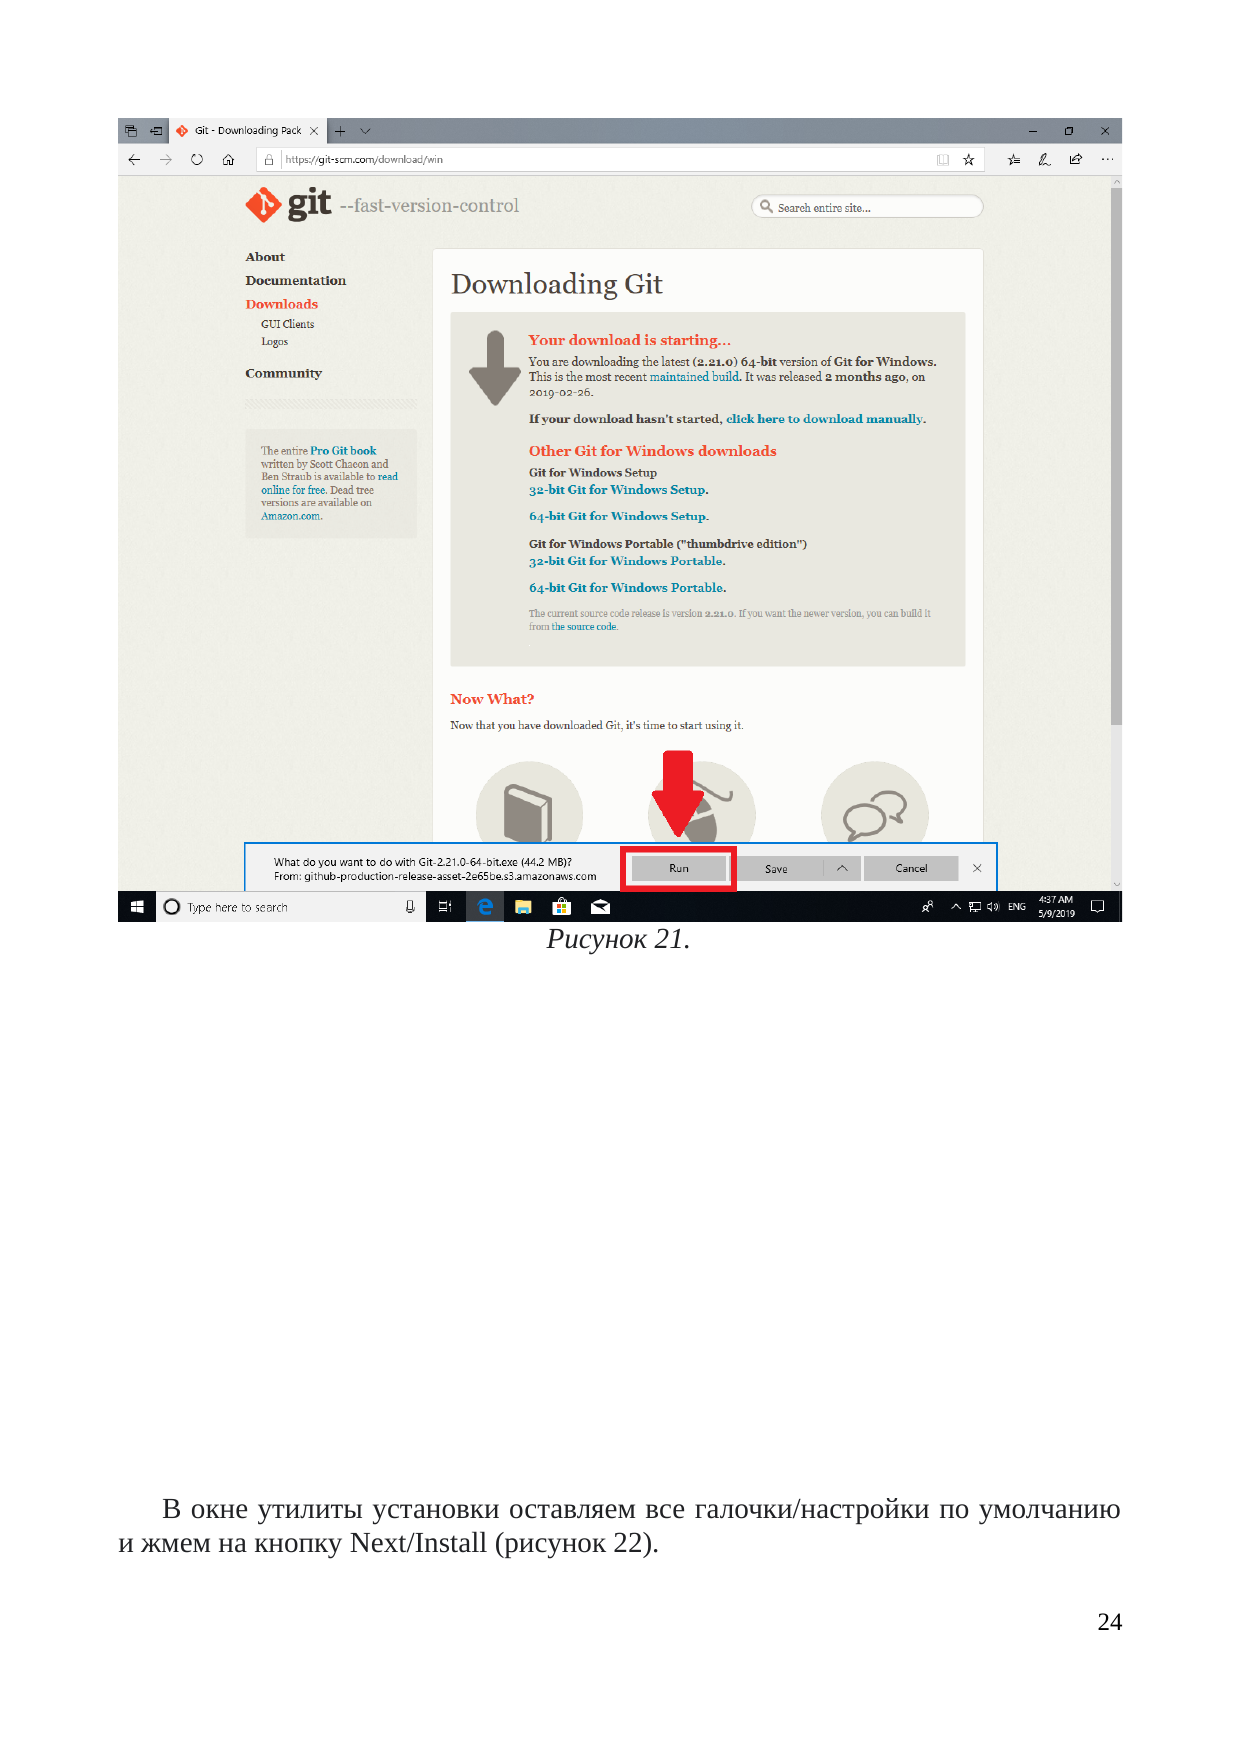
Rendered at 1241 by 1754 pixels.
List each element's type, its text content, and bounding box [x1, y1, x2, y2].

text В окне утилиты установки оставляем все галочки/настройки по умолчанию и жмем на кнопку Next/Install (рисунок 22). [118, 1491, 1122, 1558]
picture [118, 118, 1123, 922]
text Рисунок 21. [118, 922, 1122, 955]
